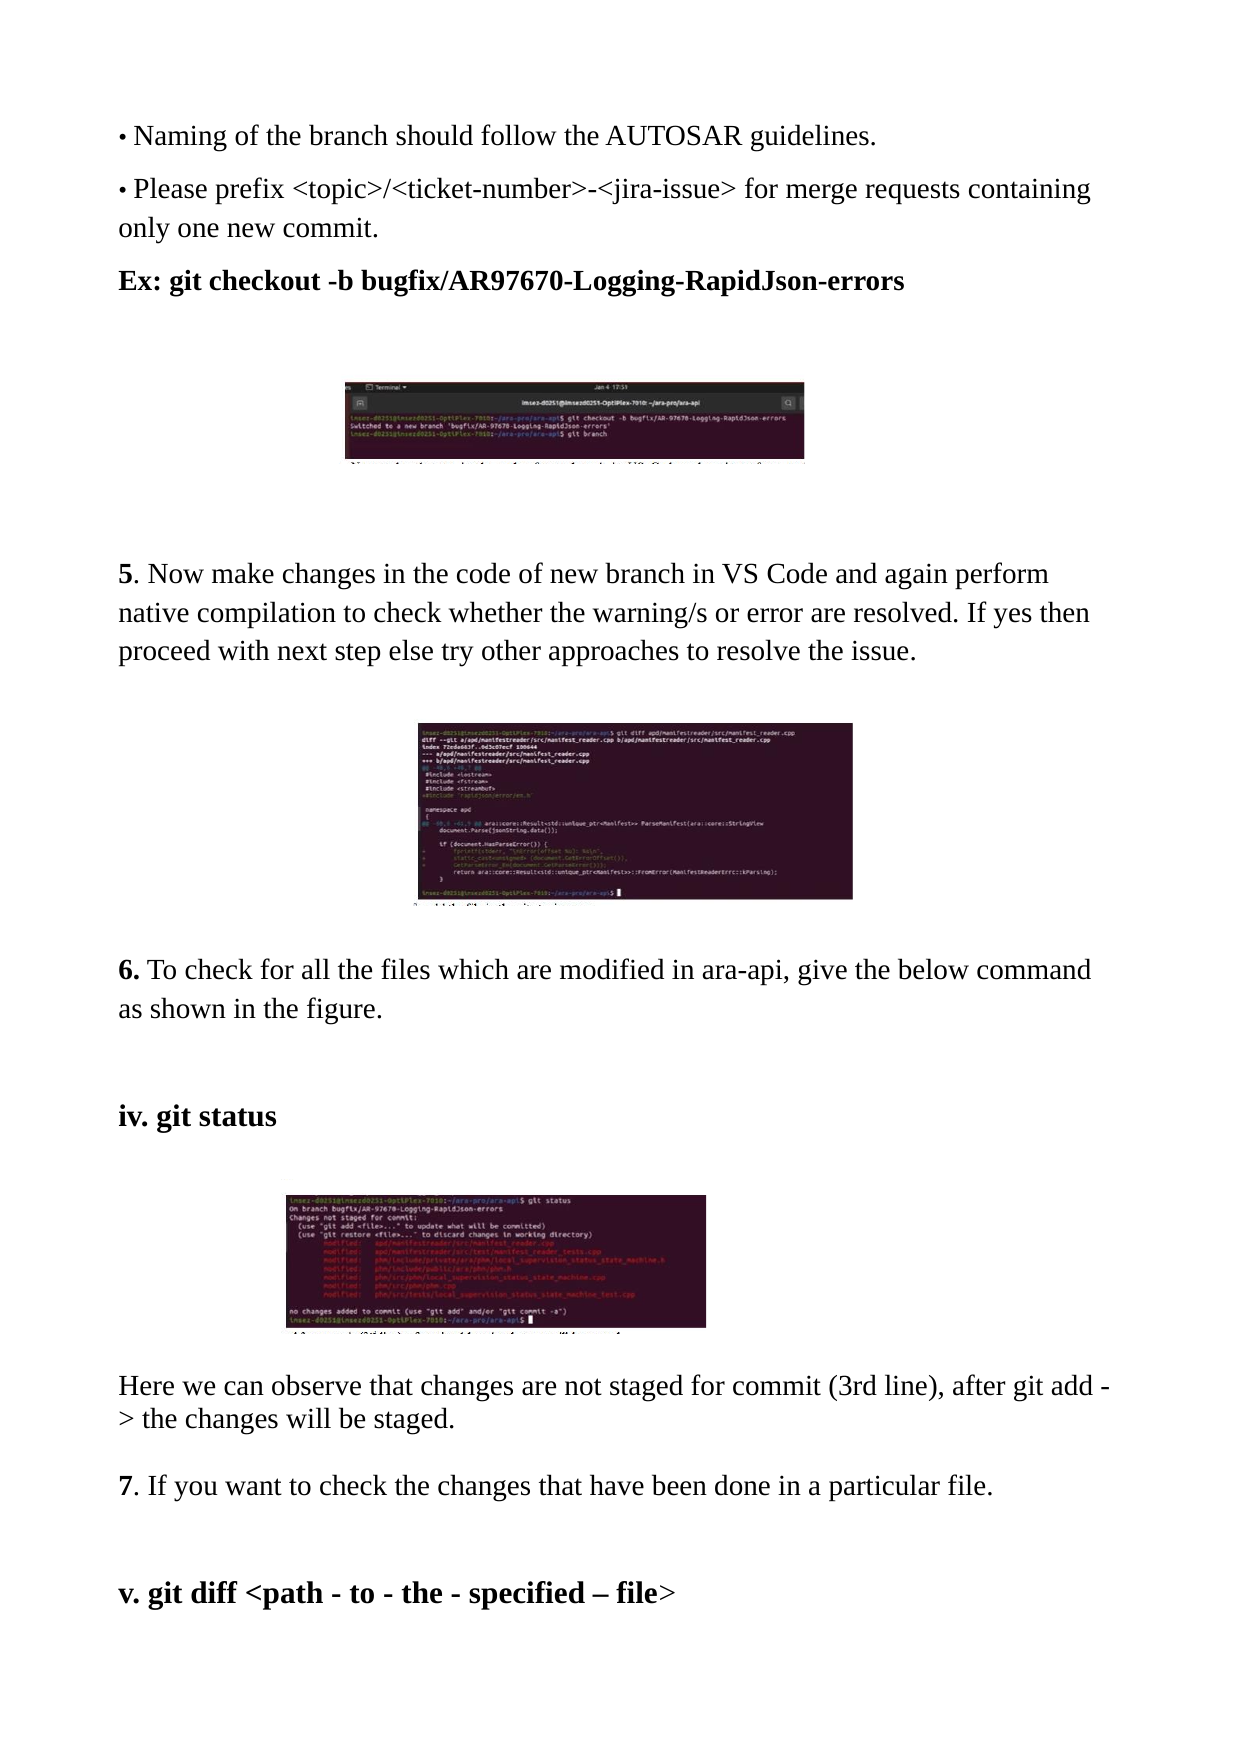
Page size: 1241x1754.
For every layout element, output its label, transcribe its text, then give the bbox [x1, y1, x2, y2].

text • Please prefix <topic>/<ticket-number>-<jira-issue> for merge requests containing only one new commit. [118, 171, 1122, 243]
text 7. If you want to check the changes that have been done in a particular file. [118, 1468, 1122, 1502]
picture [413, 713, 853, 906]
text 6. To check for all the files which are modified in ara-api, give the below command as shown in the figure. [118, 952, 1122, 1024]
picture [281, 1179, 707, 1334]
text Here we can observe that changes are not staged for commit (3rd line), after git add -> the changes will be staged. [118, 1368, 1122, 1435]
text iv. git status [118, 1097, 1122, 1133]
text 5. Now make changes in the code of new branch in VS Code and again perform native compilation to check whether the warning/s or error are resolved. If yes then proceed with next step else try other approaches to resolve the issue. [118, 556, 1122, 667]
text v. git diff <path - to - the - specified – file> [118, 1575, 1122, 1611]
picture [338, 374, 805, 446]
text • Naming of the branch should follow the AUTOSAR guidelines. [118, 118, 1122, 152]
text Ex: git checkout -b bugfix/AR97670-Logging-RapidJson-errors [118, 263, 1122, 296]
